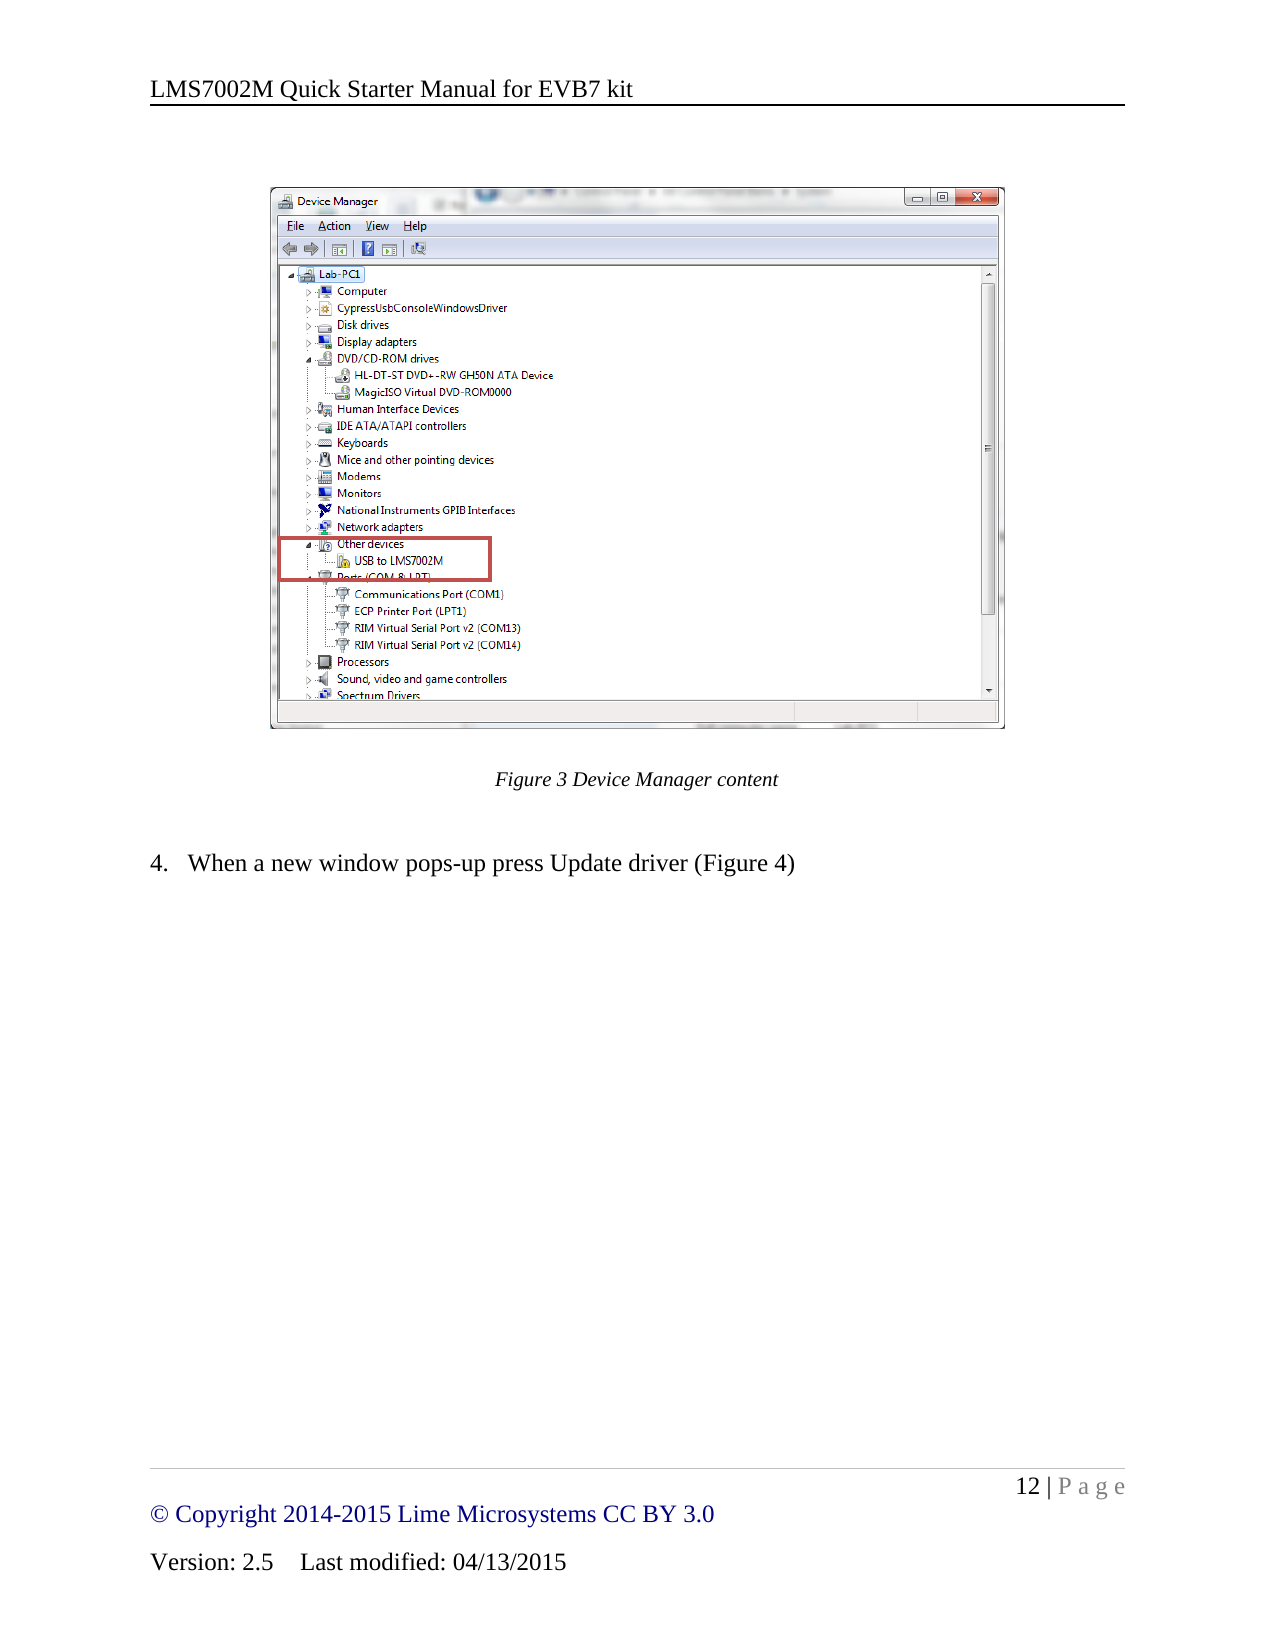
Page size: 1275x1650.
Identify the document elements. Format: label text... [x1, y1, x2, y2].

picture [270, 187, 1005, 729]
text Figure 3 Device Manager content [150, 767, 1125, 791]
list When a new window pops-up press Update driver (Figure 4) [150, 848, 1125, 877]
